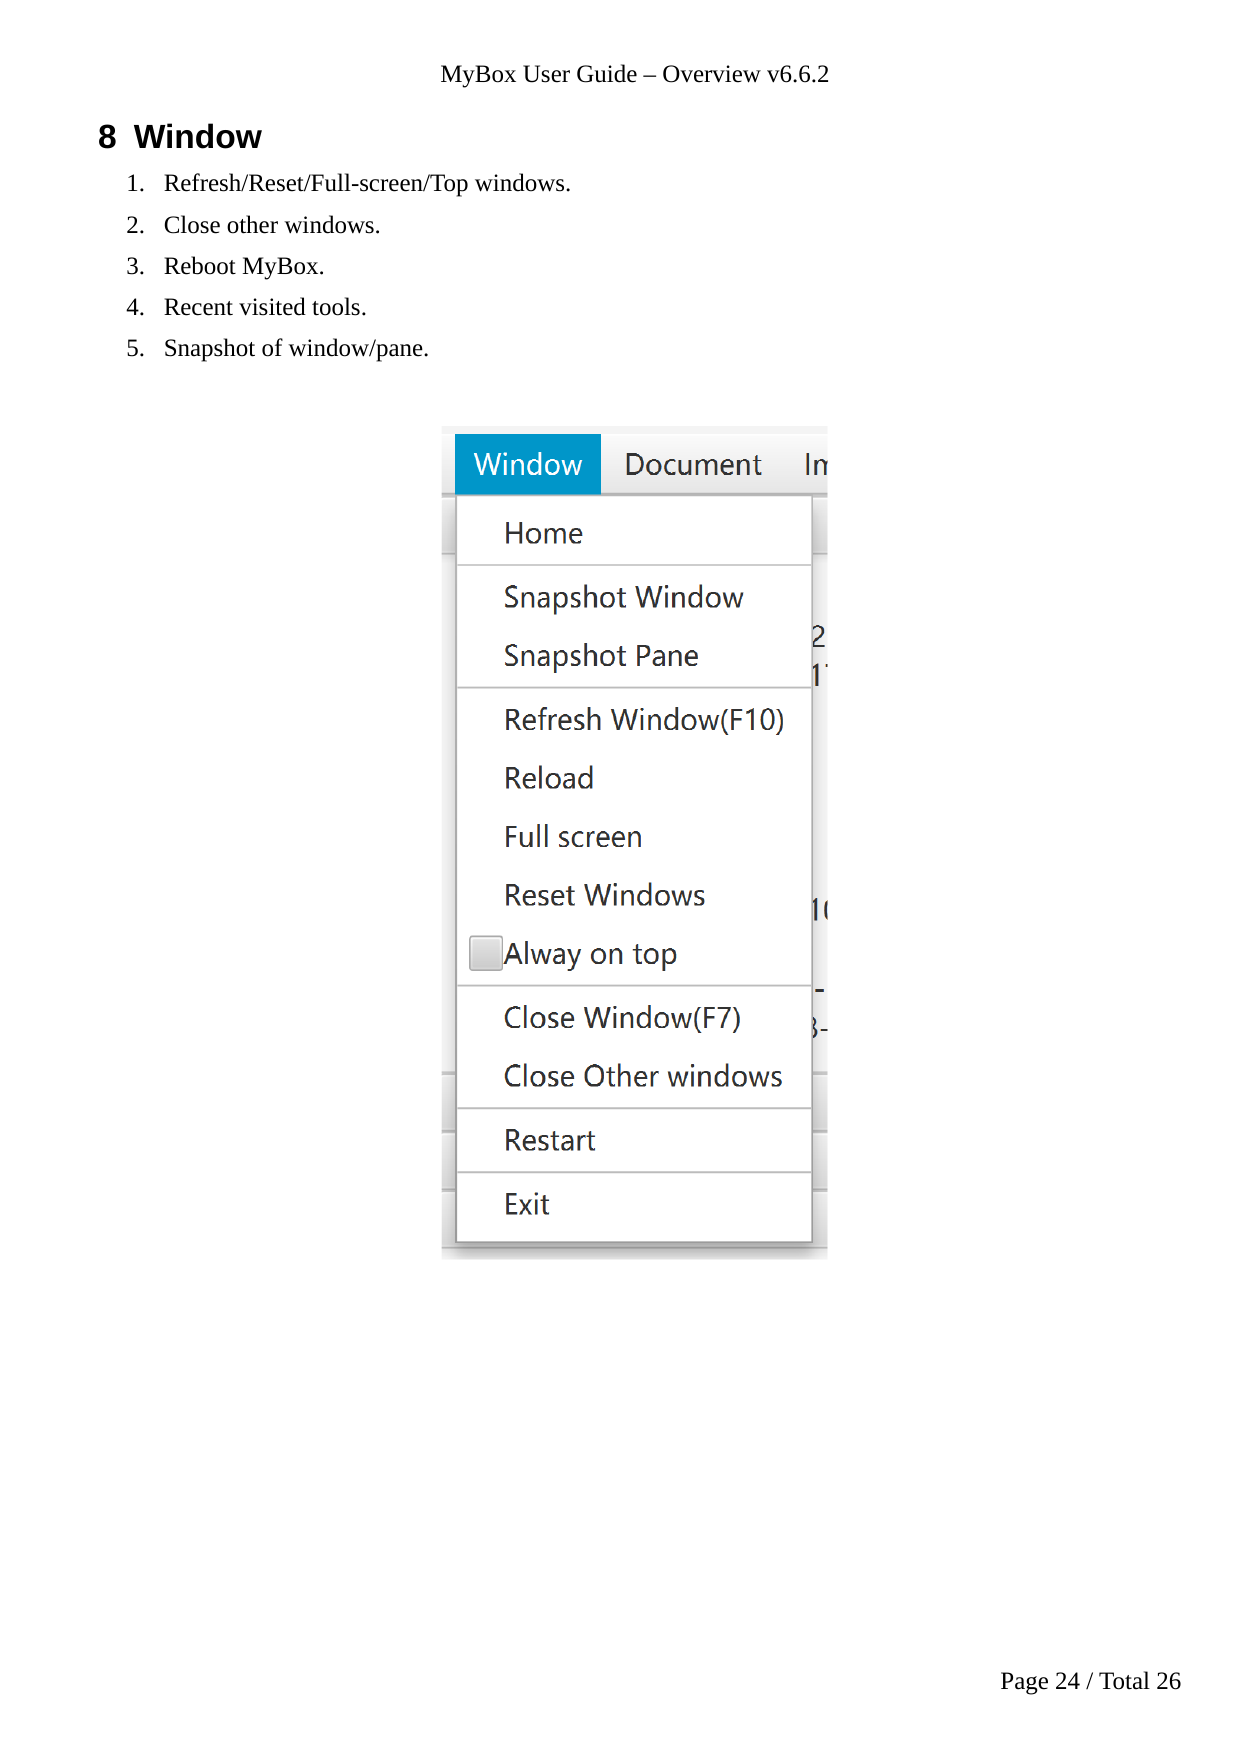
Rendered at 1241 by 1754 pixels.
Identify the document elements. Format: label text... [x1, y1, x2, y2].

subtitle Window [88, 117, 1181, 156]
list Refresh/Reset/Full-screen/Top windows. [126, 168, 1181, 197]
picture [441, 416, 828, 1260]
list Reboot MyBox. [126, 251, 1181, 280]
list Recent visited tools. [126, 292, 1181, 321]
list Close other windows. [126, 210, 1181, 238]
list Snapshot of window/pane. [126, 333, 1181, 362]
